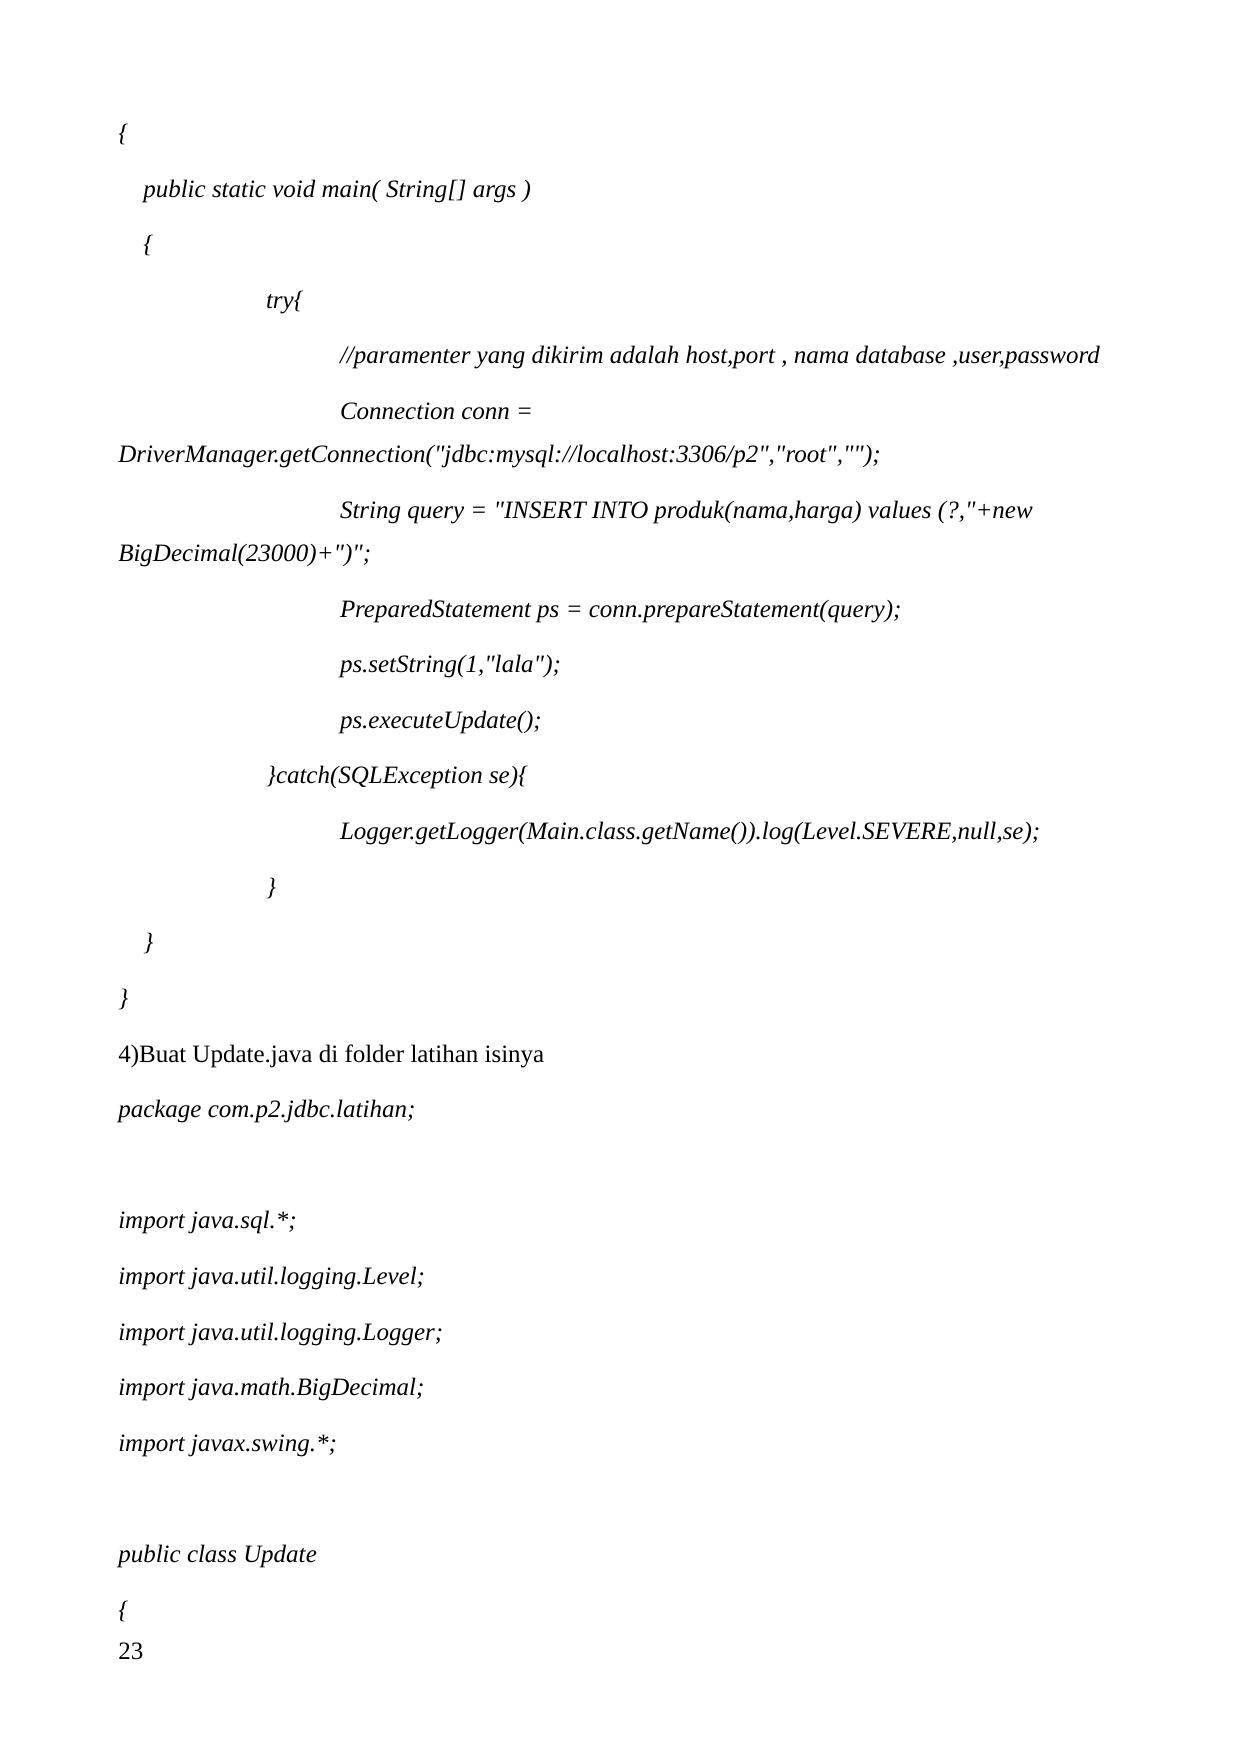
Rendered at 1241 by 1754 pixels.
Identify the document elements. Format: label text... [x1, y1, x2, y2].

text { [118, 229, 1122, 258]
text ps.executeUpdate(); [118, 705, 1122, 734]
text ps.setString(1,"lala"); [118, 649, 1122, 678]
text { [118, 118, 1122, 147]
text } [118, 927, 1122, 956]
text import java.util.logging.Logger; [118, 1317, 1122, 1346]
text } [118, 872, 1122, 901]
text }catch(SQLException se){ [118, 761, 1122, 789]
text PreparedStatement ps = conn.prepareStatement(query); [118, 594, 1122, 622]
text try{ [118, 285, 1122, 314]
text import java.sql.*; [118, 1206, 1122, 1234]
text String query = "INSERT INTO produk(nama,harga) values (?,"+new BigDecimal(23000)+")"; [118, 495, 1122, 567]
text } [118, 983, 1122, 1012]
text import java.util.logging.Level; [118, 1261, 1122, 1290]
text Logger.getLogger(Main.class.getName()).log(Level.SEVERE,null,se); [118, 816, 1122, 845]
text Connection conn = DriverManager.getConnection("jdbc:mysql://localhost:3306/p2","root",""); [118, 396, 1122, 468]
text package com.p2.jdbc.latihan; [118, 1094, 1122, 1123]
text //paramenter yang dikirim adalah host,port , nama database ,user,password [118, 341, 1122, 369]
list Buat Update.java di folder latihan isinya [118, 1039, 1122, 1067]
text import javax.swing.*; [118, 1428, 1122, 1457]
text { [118, 1595, 1122, 1624]
text public class Update [118, 1539, 1122, 1568]
text public static void main( String[] args ) [118, 174, 1122, 202]
text import java.math.BigDecimal; [118, 1372, 1122, 1401]
